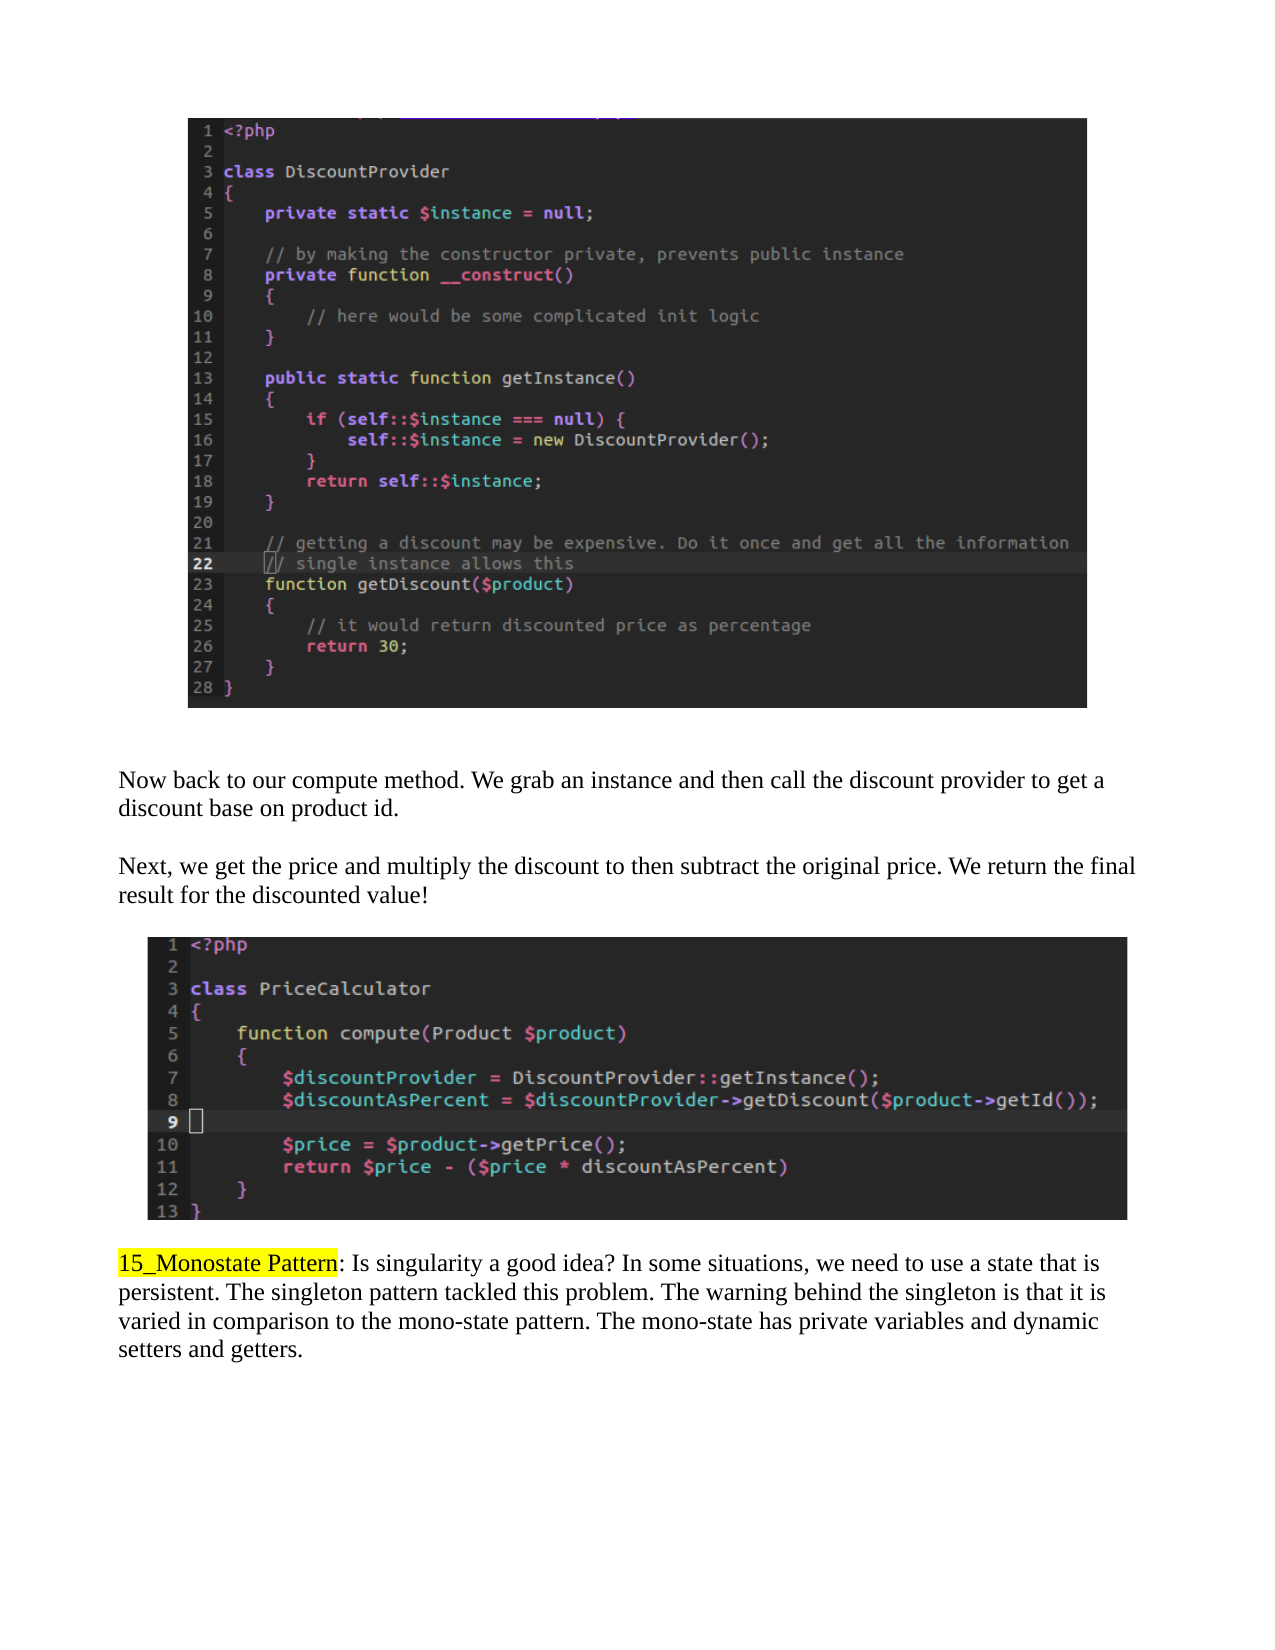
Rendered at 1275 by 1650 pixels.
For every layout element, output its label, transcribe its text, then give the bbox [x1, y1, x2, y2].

picture [147, 937, 1128, 1220]
text 15_Monostate Pattern: Is singularity a good idea? In some situations, we need to use a state that is persistent. The singleton pattern tackled this problem. The warning behind the singleton is that it is varied in comparison to the mono-state pattern. The mono-state has private variables and dynamic setters and getters. [118, 1248, 1157, 1363]
picture [187, 118, 1088, 708]
text Now back to our compute method. We grab an instance and then call the discount provider to get a discount base on product id. [118, 765, 1157, 822]
text Next, we get the price and multiply the discount to then subtract the original price. We return the final result for the discounted value! [118, 851, 1157, 908]
